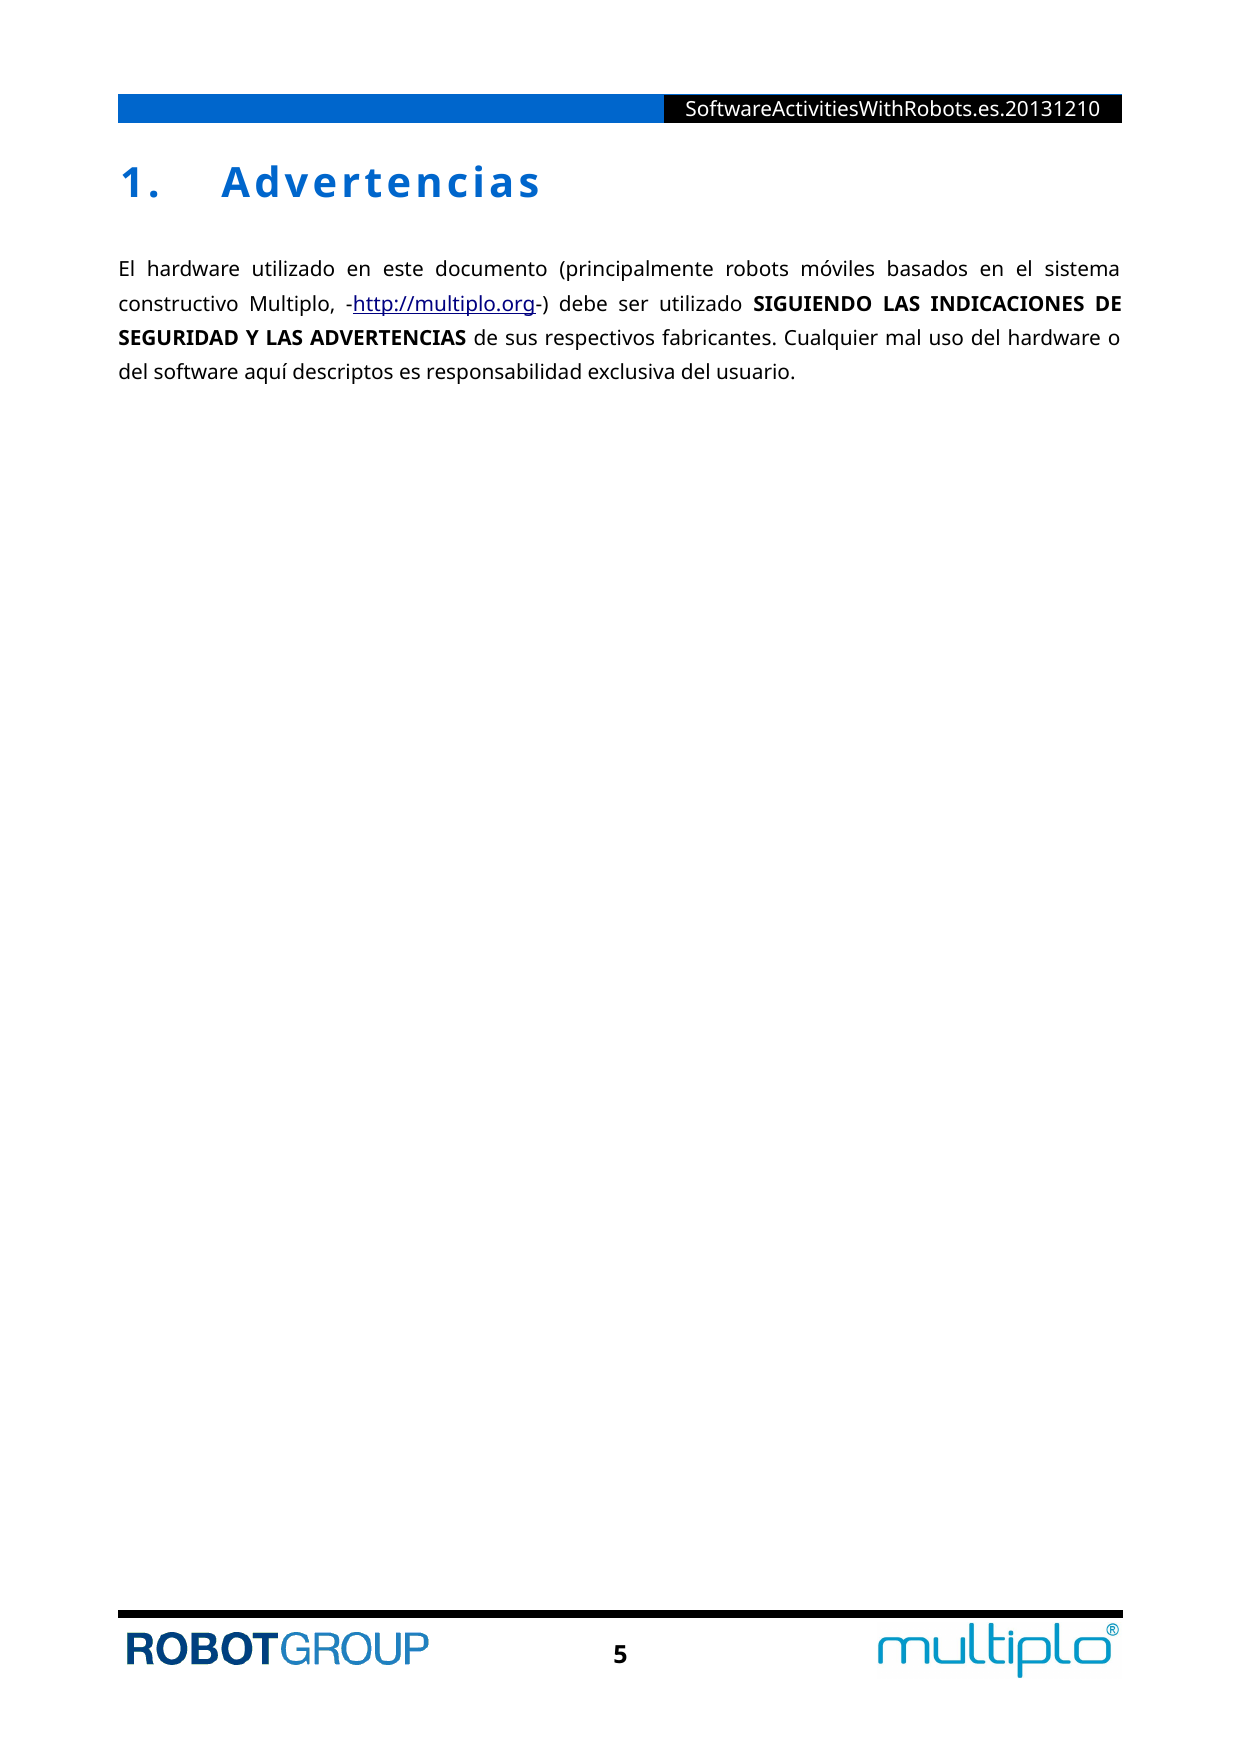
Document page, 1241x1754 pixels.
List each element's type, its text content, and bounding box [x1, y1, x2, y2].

text 1. Advertencias [120, 152, 1122, 209]
picture [877, 1622, 1123, 1679]
picture [118, 1622, 434, 1673]
text El hardware utilizado en este documento (principalmente robots móviles basados en el sistema constructivo Multiplo, -http://multiplo.org-) debe ser utilizado SIGUIENDO LAS INDICACIONES DE SEGURIDAD Y LAS ADVERTENCIAS de sus respectivos fabricantes. Cualquier mal uso del hardware o del software aquí descriptos es responsabilidad exclusiva del usuario. [118, 254, 1122, 385]
